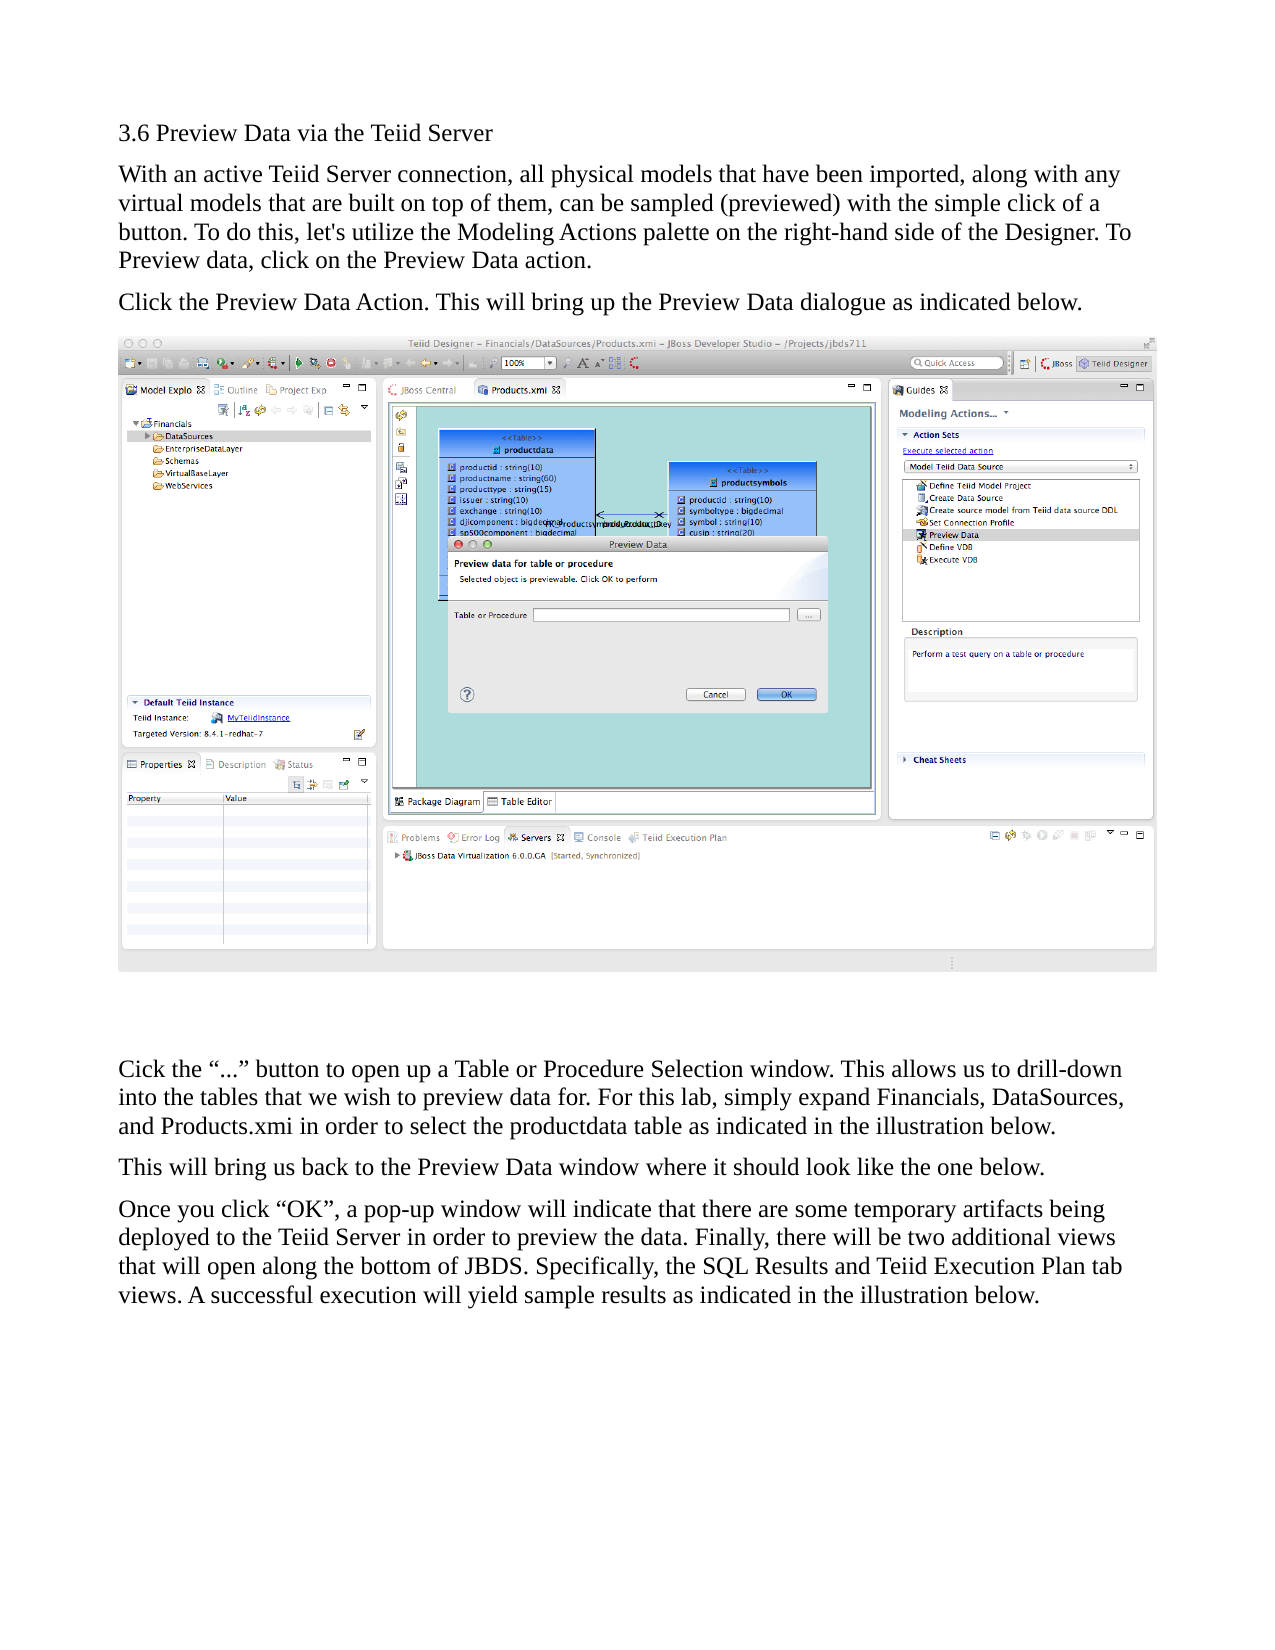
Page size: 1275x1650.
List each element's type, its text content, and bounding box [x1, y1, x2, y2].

text With an active Teiid Server connection, all physical models that have been imported, along with any virtual models that are built on top of them, can be sampled (previewed) with the simple click of a button. To do this, let's utilize the Modeling Actions palette on the right-hand side of the Designer. To Preview data, click on the Preview Data action. [118, 159, 1157, 274]
text Cick the “...” button to open up a Table or Procedure Selection window. This allows us to drill-down into the tables that we wish to preview data for. For this lab, simply expand Financials, DataSources, and Products.xmi in order to select the productdata table as indicated in the illustration below. [118, 1054, 1157, 1140]
text 3.6 Preview Data via the Teiid Server [118, 118, 1157, 147]
text Click the Preview Data Action. This will bring up the Preview Data dialogue as indicated below. [118, 287, 1157, 316]
text Once you click “OK”, a pop-up window will indicate that there are some temporary artifacts being deployed to the Teiid Server in order to preview the data. Finally, there will be two additional views that will open along the bottom of JBDS. Specifically, the SQL Results and Teiid Execution Plan tab views. A successful execution will yield sample results as indicated in the illustration below. [118, 1194, 1157, 1309]
picture [118, 336, 1157, 972]
text This will bring us back to the Preview Data window where it should look like the one below. [118, 1152, 1157, 1181]
